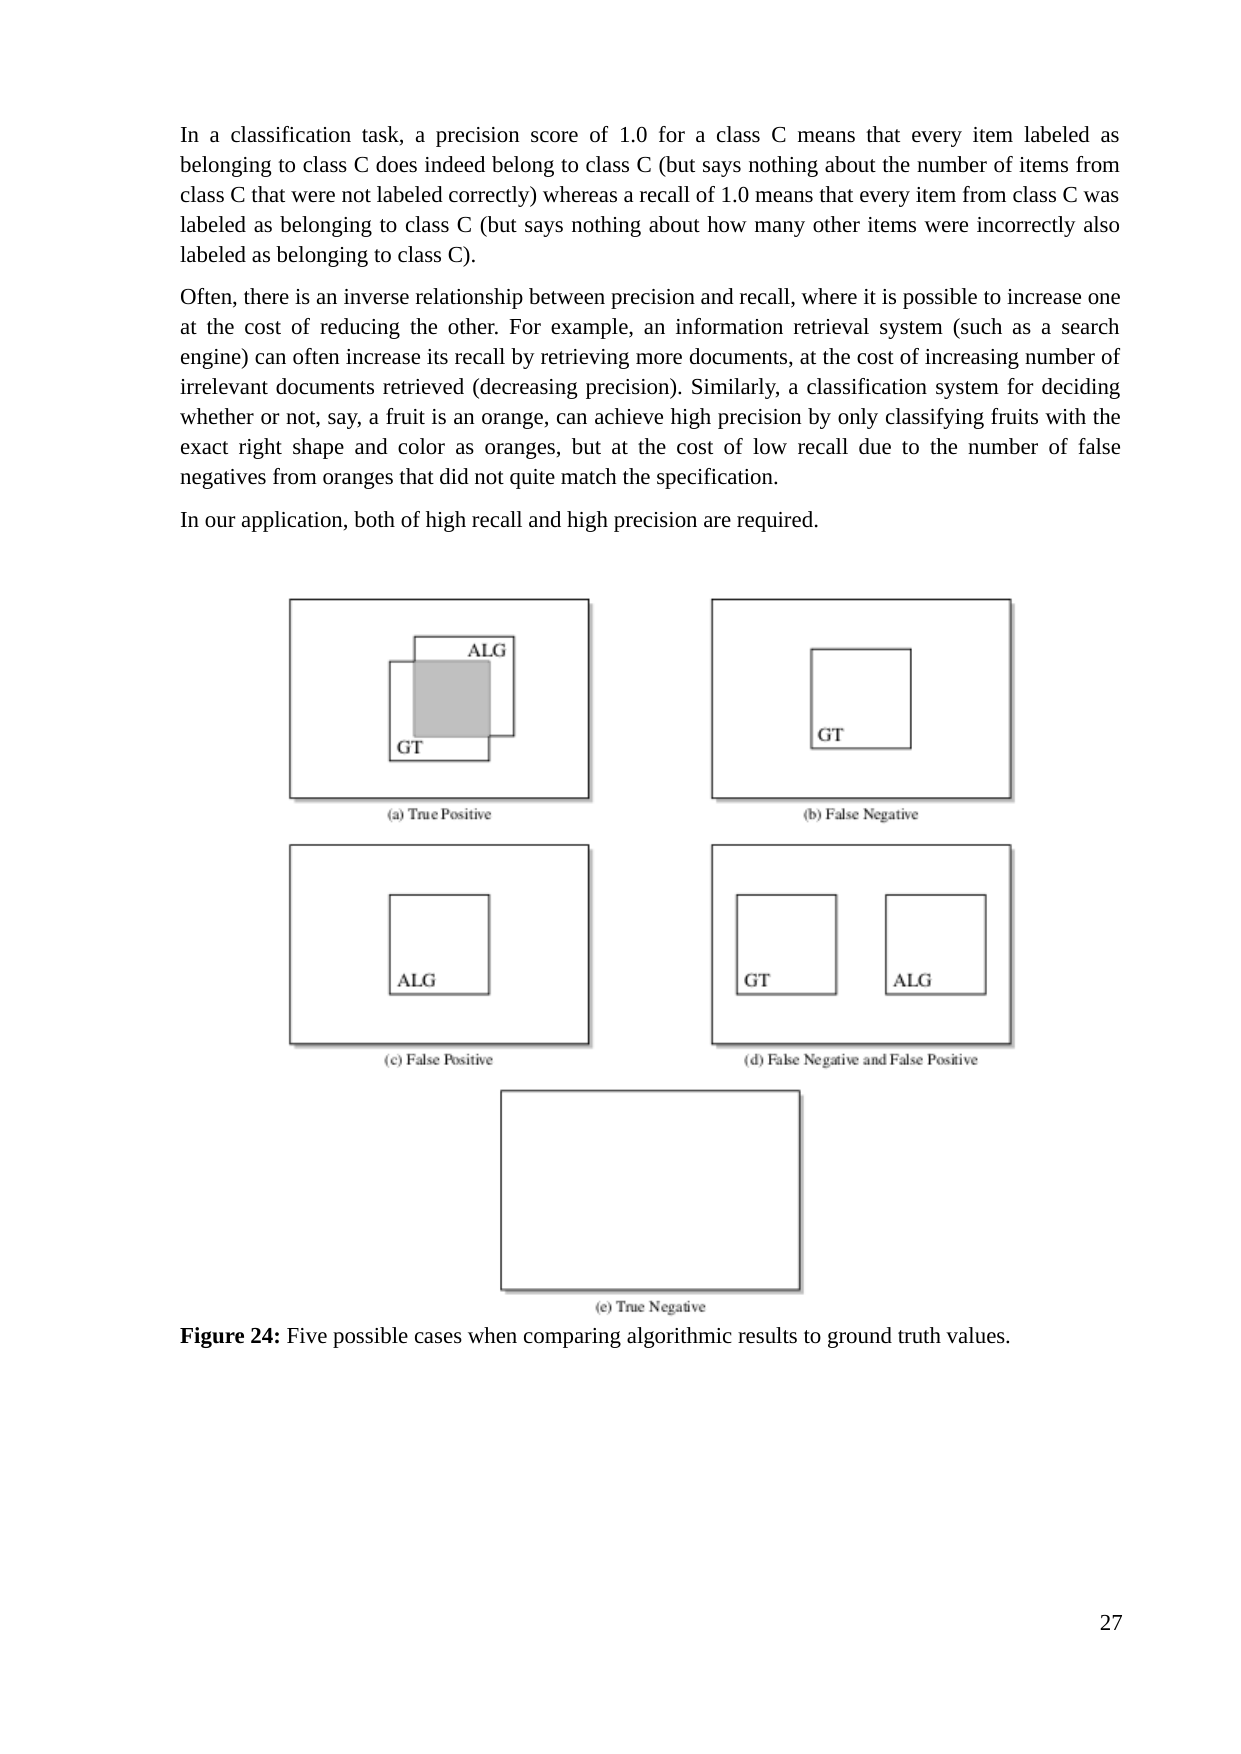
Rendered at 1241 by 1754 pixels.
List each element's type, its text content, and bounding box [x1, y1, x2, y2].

text In our application, both of high recall and high precision are required. [180, 503, 1122, 533]
table_header [1023, 588, 1122, 1322]
table_header [180, 588, 280, 1322]
picture [280, 588, 1023, 1323]
text In a classification task, a precision score of 1.0 for a class C means that every item labeled as belonging to class C does indeed belong to class C (but says nothing about the number of items from class C that were not labeled correctly) whereas a recall of 1.0 means that every item from class C was labeled as belonging to class C (but says nothing about how many other items were incorrectly also labeled as belonging to class C). [180, 118, 1122, 268]
text Often, there is an inverse relationship between precision and recall, where it is possible to increase one at the cost of reducing the other. For example, an information retrieval system (such as a search engine) can often increase its recall by retrieving more documents, at the cost of increasing number of irrelevant documents retrieved (decreasing precision). Similarly, a classification system for deciding whether or not, say, a fruit is an orange, can achieve high precision by only classifying fruits with the exact right shape and color as oranges, but at the cost of low recall due to the number of false negatives from oranges that did not quite match the specification. [180, 281, 1122, 491]
table_cell Figure 24: Five possible cases when comparing algorithmic results to ground truth values. [180, 1323, 1122, 1349]
